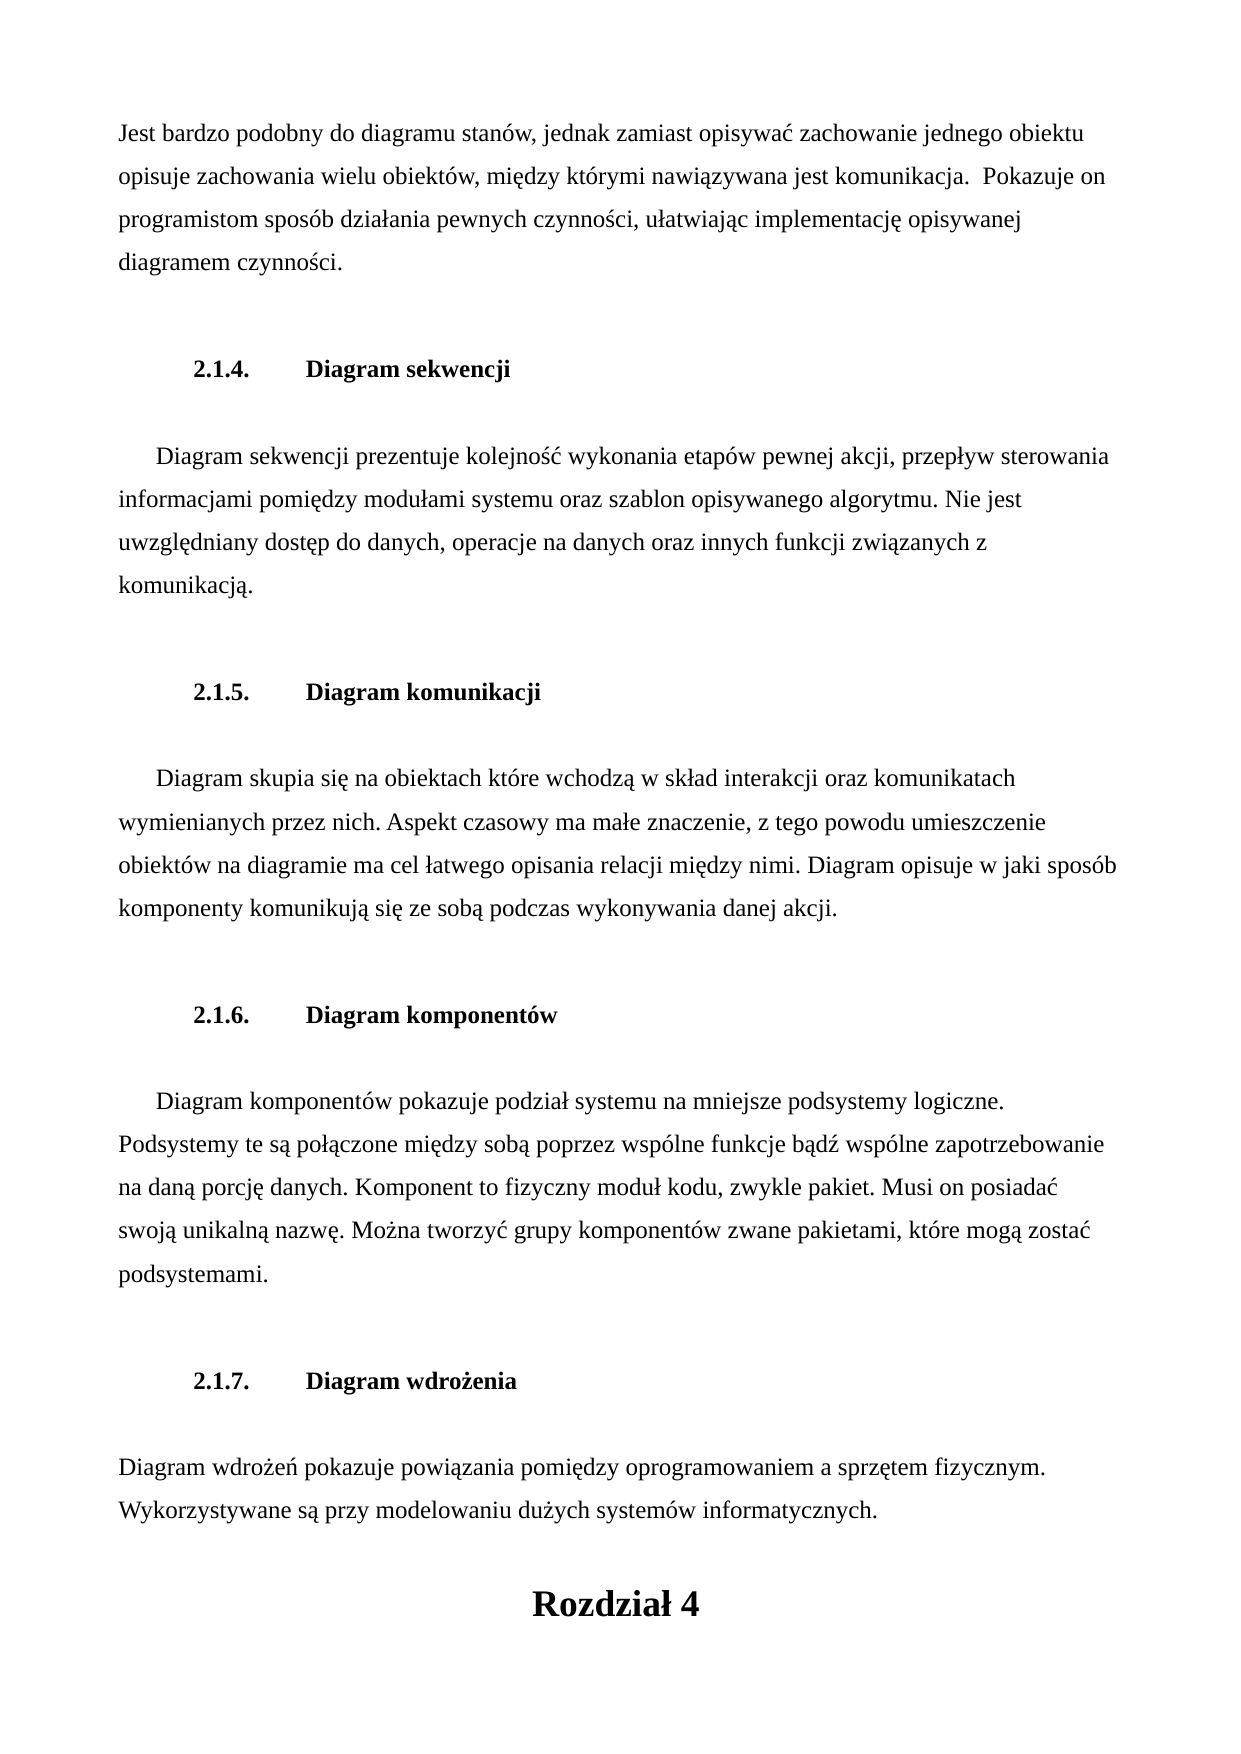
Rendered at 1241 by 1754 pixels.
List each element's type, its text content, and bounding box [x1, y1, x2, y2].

subtitle Diagram komponentów [193, 1000, 1122, 1029]
subtitle Diagram komunikacji [193, 677, 1122, 706]
text Diagram komponentów pokazuje podział systemu na mniejsze podsystemy logiczne. Podsystemy te są połączone między sobą poprzez wspólne funkcje bądź wspólne zapotrzebowanie na daną porcję danych. Komponent to fizyczny moduł kodu, zwykle pakiet. Musi on posiadać swoją unikalną nazwę. Można tworzyć grupy komponentów zwane pakietami, które mogą zostać podsystemami. [118, 1086, 1122, 1287]
text Diagram wdrożeń pokazuje powiązania pomiędzy oprogramowaniem a sprzętem fizycznym. Wykorzystywane są przy modelowaniu dużych systemów informatycznych. [118, 1452, 1122, 1524]
subtitle Diagram wdrożenia [193, 1366, 1122, 1394]
text Jest bardzo podobny do diagramu stanów, jednak zamiast opisywać zachowanie jednego obiektu opisuje zachowania wielu obiektów, między którymi nawiązywana jest komunikacja. Pokazuje on programistom sposób działania pewnych czynności, ułatwiając implementację opisywanej diagramem czynności. [118, 118, 1122, 276]
text Diagram skupia się na obiektach które wchodzą w skład interakcji oraz komunikatach wymienianych przez nich. Aspekt czasowy ma małe znaczenie, z tego powodu umieszczenie obiektów na diagramie ma cel łatwego opisania relacji między nimi. Diagram opisuje w jaki sposób komponenty komunikują się ze sobą podczas wykonywania danej akcji. [118, 763, 1122, 922]
text Diagram sekwencji prezentuje kolejność wykonania etapów pewnej akcji, przepływ sterowania informacjami pomiędzy modułami systemu oraz szablon opisywanego algorytmu. Nie jest uwzględniany dostęp do danych, operacje na danych oraz innych funkcji związanych z komunikacją. [118, 441, 1122, 599]
subtitle Diagram sekwencji [193, 354, 1122, 383]
text Rozdział 4 [118, 1581, 1122, 1624]
